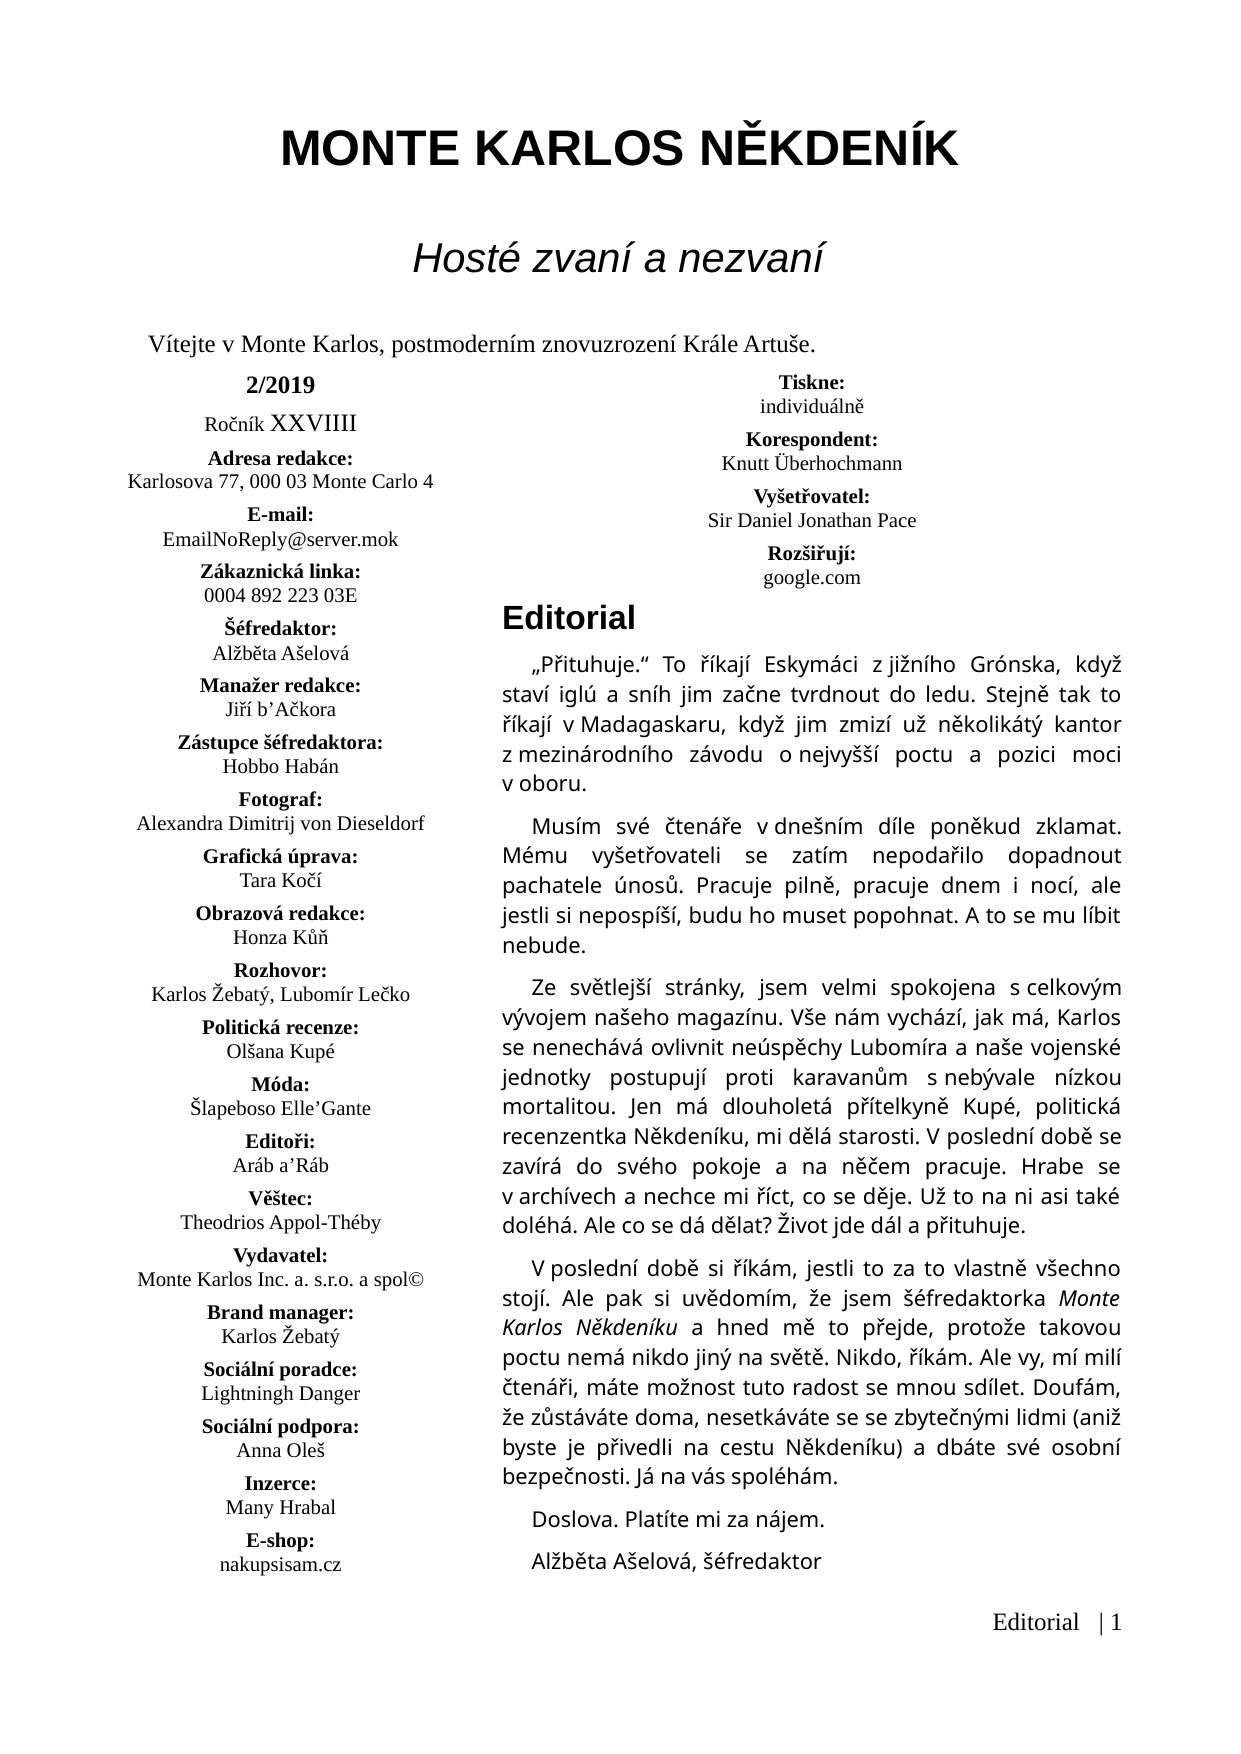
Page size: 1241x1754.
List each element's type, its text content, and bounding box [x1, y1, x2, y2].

text Věštec: Theodrios Appol-Théby [118, 1186, 443, 1234]
text Zástupce šéfredaktora: Hobbo Habán [118, 730, 443, 778]
text E-mail: EmailNoReply@server.mok [118, 502, 443, 551]
text Rozšiřují: google.com [502, 541, 1122, 589]
text Alžběta Ašelová, šéfredaktor [502, 1546, 1122, 1576]
text Šéfredaktor: Alžběta Ašelová [118, 616, 443, 664]
text Doslova. Platíte mi za nájem. [502, 1503, 1122, 1533]
text E-shop: nakupsisam.cz [118, 1528, 443, 1576]
text Manažer redakce: Jiří b’Ačkora [118, 673, 443, 721]
text Fotograf: Alexandra Dimitrij von Dieseldorf [118, 787, 443, 835]
text Ze světlejší stránky, jsem velmi spokojena s celkovým vývojem našeho magazínu. Vše nám vychází, jak má, Karlos se nenechává ovlivnit neúspěchy Lubomíra a naše vojenské jednotky postupují proti karavanům s nebývale nízkou mortalitou. Jen má dlouholetá přítelkyně Kupé, politická recenzentka Někdeníku, mi dělá starosti. V poslední době se zavírá do svého pokoje a na něčem pracuje. Hrabe se v archívech a nechce mi říct, co se děje. Už to na ni asi také doléhá. Ale co se dá dělat? Život jde dál a přituhuje. [502, 972, 1122, 1240]
text Brand manager: Karlos Žebatý [118, 1300, 443, 1348]
text Sociální podpora: Anna Oleš [118, 1414, 443, 1462]
subtitle Editorial [502, 598, 1122, 637]
subtitle Hosté zvaní a nezvaní [118, 233, 1122, 281]
text Obrazová redakce: Honza Kůň [118, 901, 443, 949]
text V poslední době si říkám, jestli to za to vlastně všechno stojí. Ale pak si uvědomím, že jsem šéfredaktorka Monte Karlos Někdeníku a hned mě to přejde, protože takovou poctu nemá nikdo jiný na světě. Nikdo, říkám. Ale vy, mí milí čtenáři, máte možnost tuto radost se mnou sdílet. Doufám, že zůstáváte doma, nesetkáváte se se zbytečnými lidmi (aniž byste je přivedli na cestu Někdeníku) a dbáte své osobní bezpečnosti. Já na vás spoléhám. [502, 1253, 1122, 1491]
text Ročník XXVIIII [118, 408, 443, 437]
title MONTE KARLOS NĚKDENÍK [118, 118, 1122, 176]
text Zákaznická linka: 0004 892 223 03E [118, 559, 443, 607]
text Editoři: Aráb a’Ráb [118, 1129, 443, 1177]
text Tiskne: individuálně [502, 370, 1122, 418]
text Sociální poradce: Lightningh Danger [118, 1357, 443, 1405]
text Vydavatel: Monte Karlos Inc. a. s.r.o. a spol© [118, 1243, 443, 1291]
text Vítejte v Monte Karlos, postmoderním znovuzrození Krále Artuše. [118, 329, 1122, 358]
text Rozhovor: Karlos Žebatý, Lubomír Lečko [118, 958, 443, 1006]
text 2/2019 [118, 370, 443, 399]
text Adresa redakce: Karlosova 77, 000 03 Monte Carlo 4 [118, 445, 443, 493]
text Korespondent: Knutt Überhochmann [502, 427, 1122, 475]
text Móda: Šlapeboso Elle’Gante [118, 1072, 443, 1120]
text Musím své čtenáře v dnešním díle poněkud zklamat. Mému vyšetřovateli se zatím nepodařilo dopadnout pachatele únosů. Pracuje pilně, pracuje dnem i nocí, ale jestli si nepospíší, budu ho muset popohnat. A to se mu líbit nebude. [502, 811, 1122, 959]
text Inzerce: Many Hrabal [118, 1471, 443, 1519]
text Grafická úprava: Tara Kočí [118, 844, 443, 892]
text „Přituhuje.“ To říkají Eskymáci z jižního Grónska, když staví iglú a sníh jim začne tvrdnout do ledu. Stejně tak to říkají v Madagaskaru, když jim zmizí už několikátý kantor z mezinárodního závodu o nejvyšší poctu a pozici moci v oboru. [502, 649, 1122, 798]
text Vyšetřovatel: Sir Daniel Jonathan Pace [502, 484, 1122, 532]
text Politická recenze: Olšana Kupé [118, 1015, 443, 1063]
